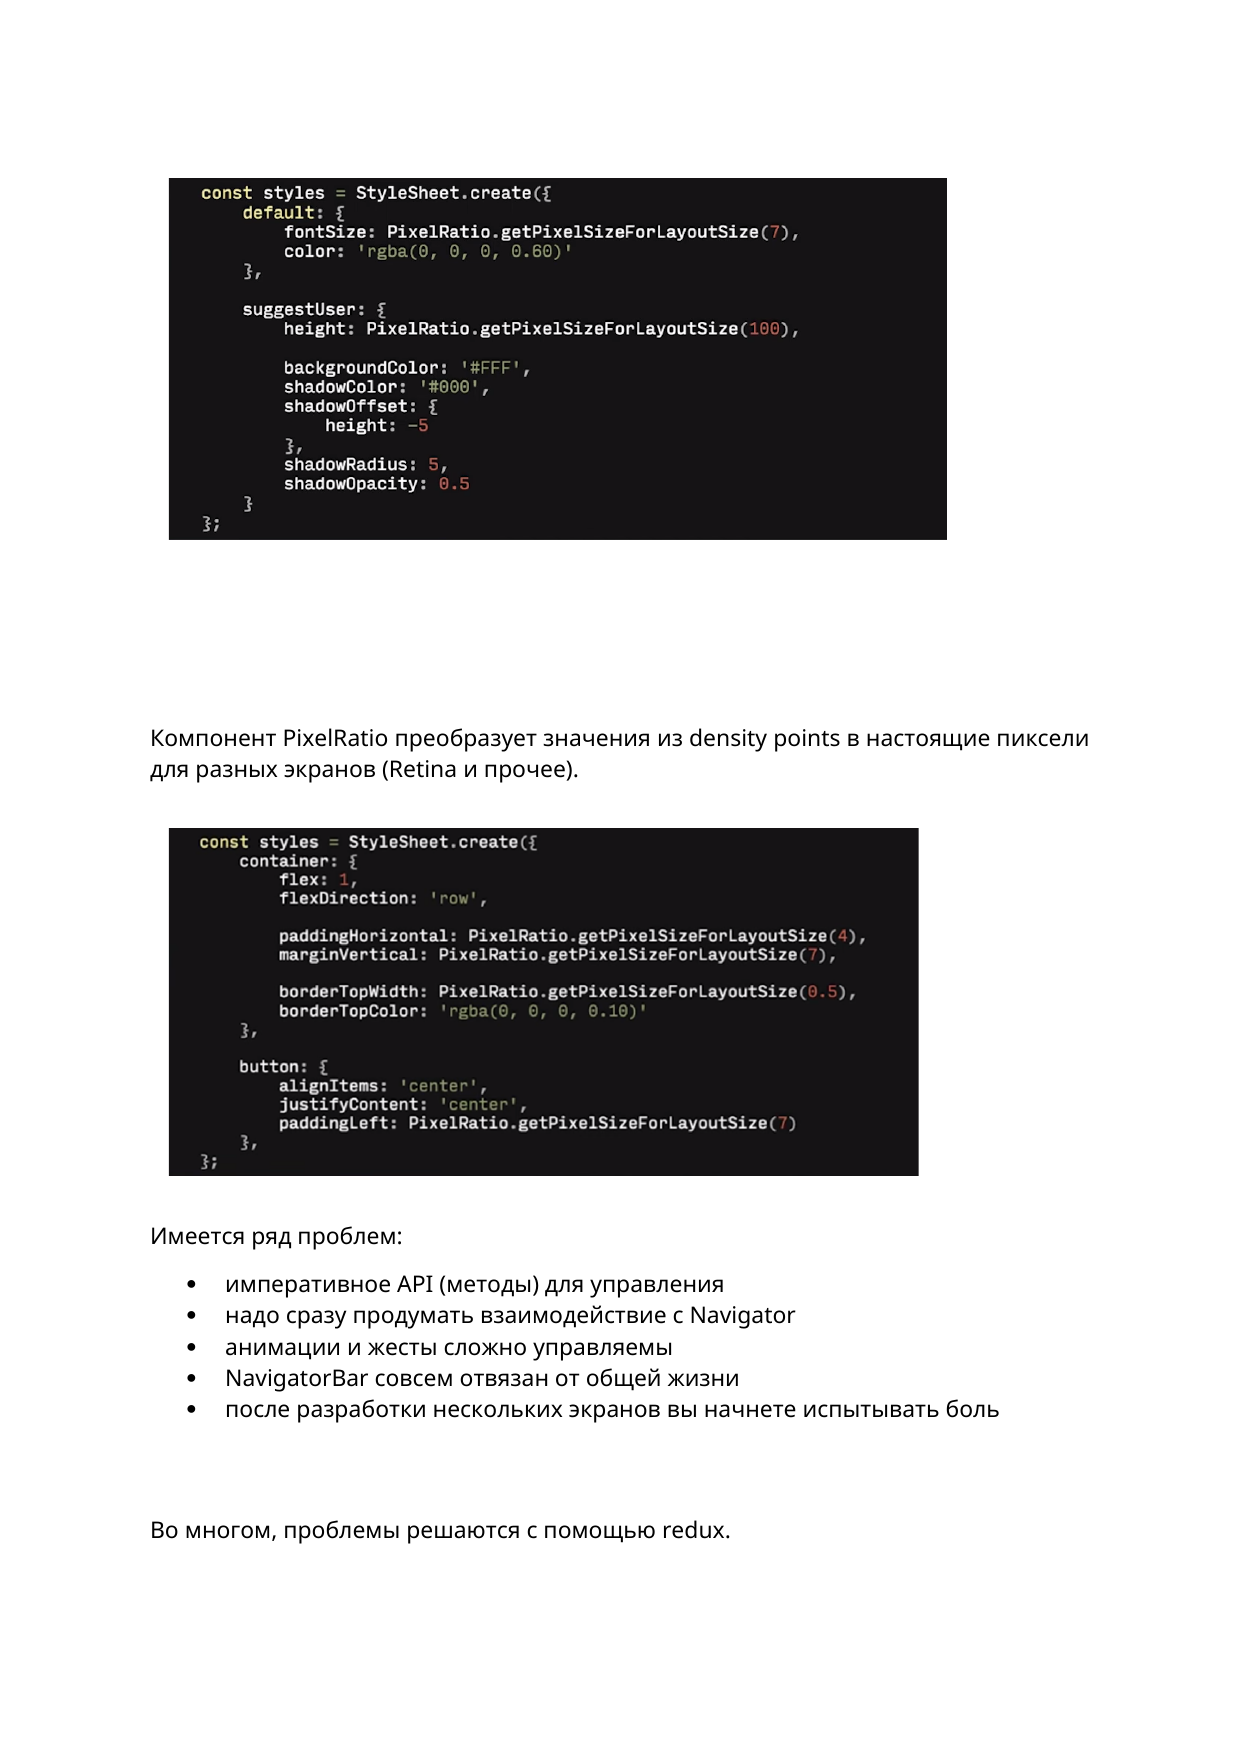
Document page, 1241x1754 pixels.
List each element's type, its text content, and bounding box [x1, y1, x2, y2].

text Во многом, проблемы решаются с помощью redux. [150, 1514, 1090, 1545]
text Компонент PixelRatio преобразует значения из density points в настоящие пиксели для разных экранов (Retina и прочее). [150, 721, 1090, 784]
list анимации и жесты сложно управляемы [187, 1331, 1090, 1362]
list императивное API (методы) для управления [187, 1268, 1090, 1299]
list надо сразу продумать взаимодействие с Navigator [187, 1299, 1090, 1331]
picture [168, 178, 947, 540]
text Имеется ряд проблем: [150, 1220, 1090, 1251]
list после разработки нескольких экранов вы начнете испытывать боль [187, 1393, 1090, 1424]
picture [168, 828, 919, 1176]
list NavigatorBar совсем отвязан от общей жизни [187, 1362, 1090, 1393]
